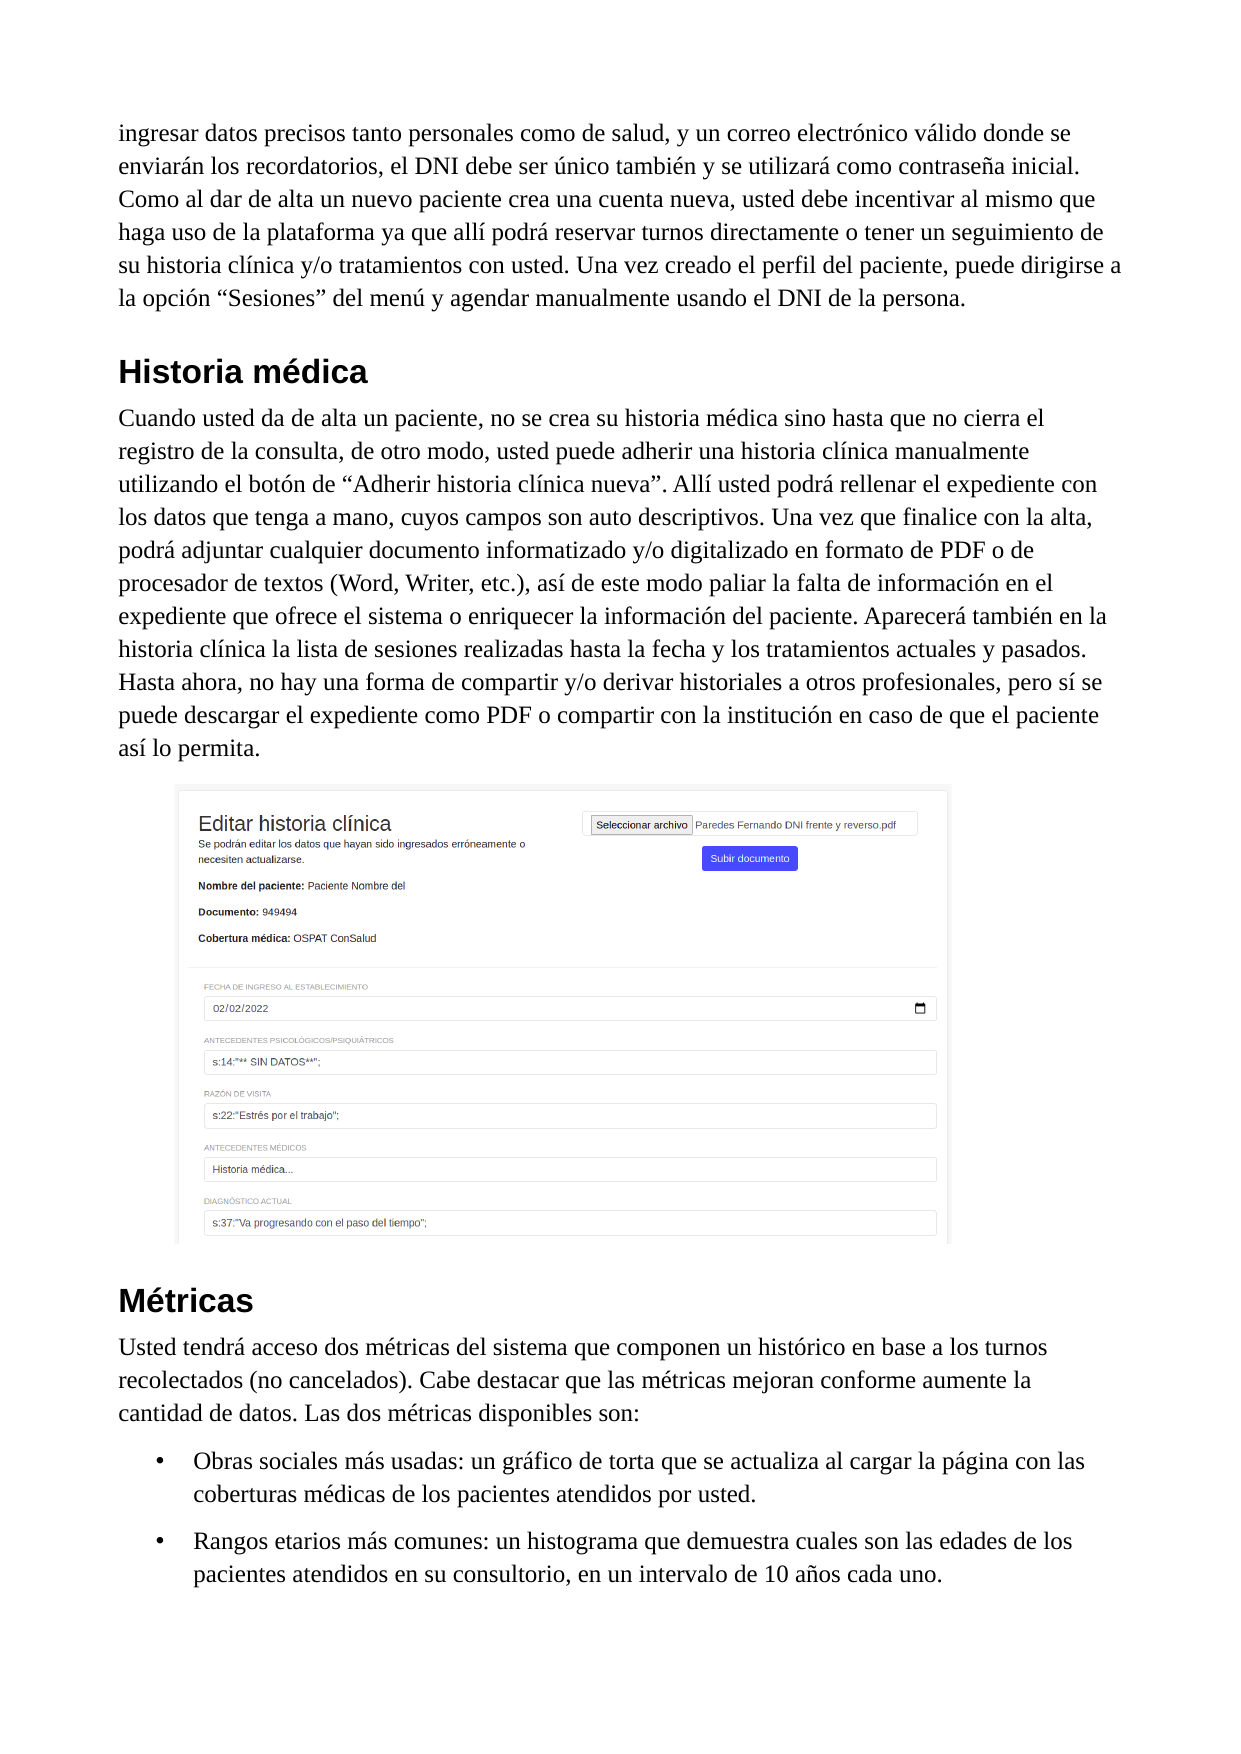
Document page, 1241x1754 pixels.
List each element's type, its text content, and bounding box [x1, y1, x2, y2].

list Obras sociales más usadas: un gráfico de torta que se actualiza al cargar la página con las coberturas médicas de los pacientes atendidos por usted. [156, 1446, 1122, 1507]
text Usted tendrá acceso dos métricas del sistema que componen un histórico en base a los turnos recolectados (no cancelados). Cabe destacar que las métricas mejoran conforme aumente la cantidad de datos. Las dos métricas disponibles son: [118, 1332, 1122, 1427]
subtitle Historia médica [118, 352, 1122, 390]
picture [174, 784, 952, 1244]
subtitle Métricas [118, 1281, 1122, 1319]
list Rangos etarios más comunes: un histograma que demuestra cuales son las edades de los pacientes atendidos en su consultorio, en un intervalo de 10 años cada uno. [156, 1526, 1122, 1588]
text Cuando usted da de alta un paciente, no se crea su historia médica sino hasta que no cierra el registro de la consulta, de otro modo, usted puede adherir una historia clínica manualmente utilizando el botón de “Adherir historia clínica nueva”. Allí usted podrá rellenar el expediente con los datos que tenga a mano, cuyos campos son auto descriptivos. Una vez que finalice con la alta, podrá adjuntar cualquier documento informatizado y/o digitalizado en formato de PDF o de procesador de textos (Word, Writer, etc.), así de este modo paliar la falta de información en el expediente que ofrece el sistema o enriquecer la información del paciente. Aparecerá también en la historia clínica la lista de sesiones realizadas hasta la fecha y los tratamientos actuales y pasados. Hasta ahora, no hay una forma de compartir y/o derivar historiales a otros profesionales, pero sí se puede descargar el expediente como PDF o compartir con la institución en caso de que el paciente así lo permita. [118, 403, 1122, 762]
text ingresar datos precisos tanto personales como de salud, y un correo electrónico válido donde se enviarán los recordatorios, el DNI debe ser único también y se utilizará como contraseña inicial. Como al dar de alta un nuevo paciente crea una cuenta nueva, usted debe incentivar al mismo que haga uso de la plataforma ya que allí podrá reservar turnos directamente o tener un seguimiento de su historia clínica y/o tratamientos con usted. Una vez creado el perfil del paciente, puede dirigirse a la opción “Sesiones” del menú y agendar manualmente usando el DNI de la persona. [118, 118, 1122, 312]
